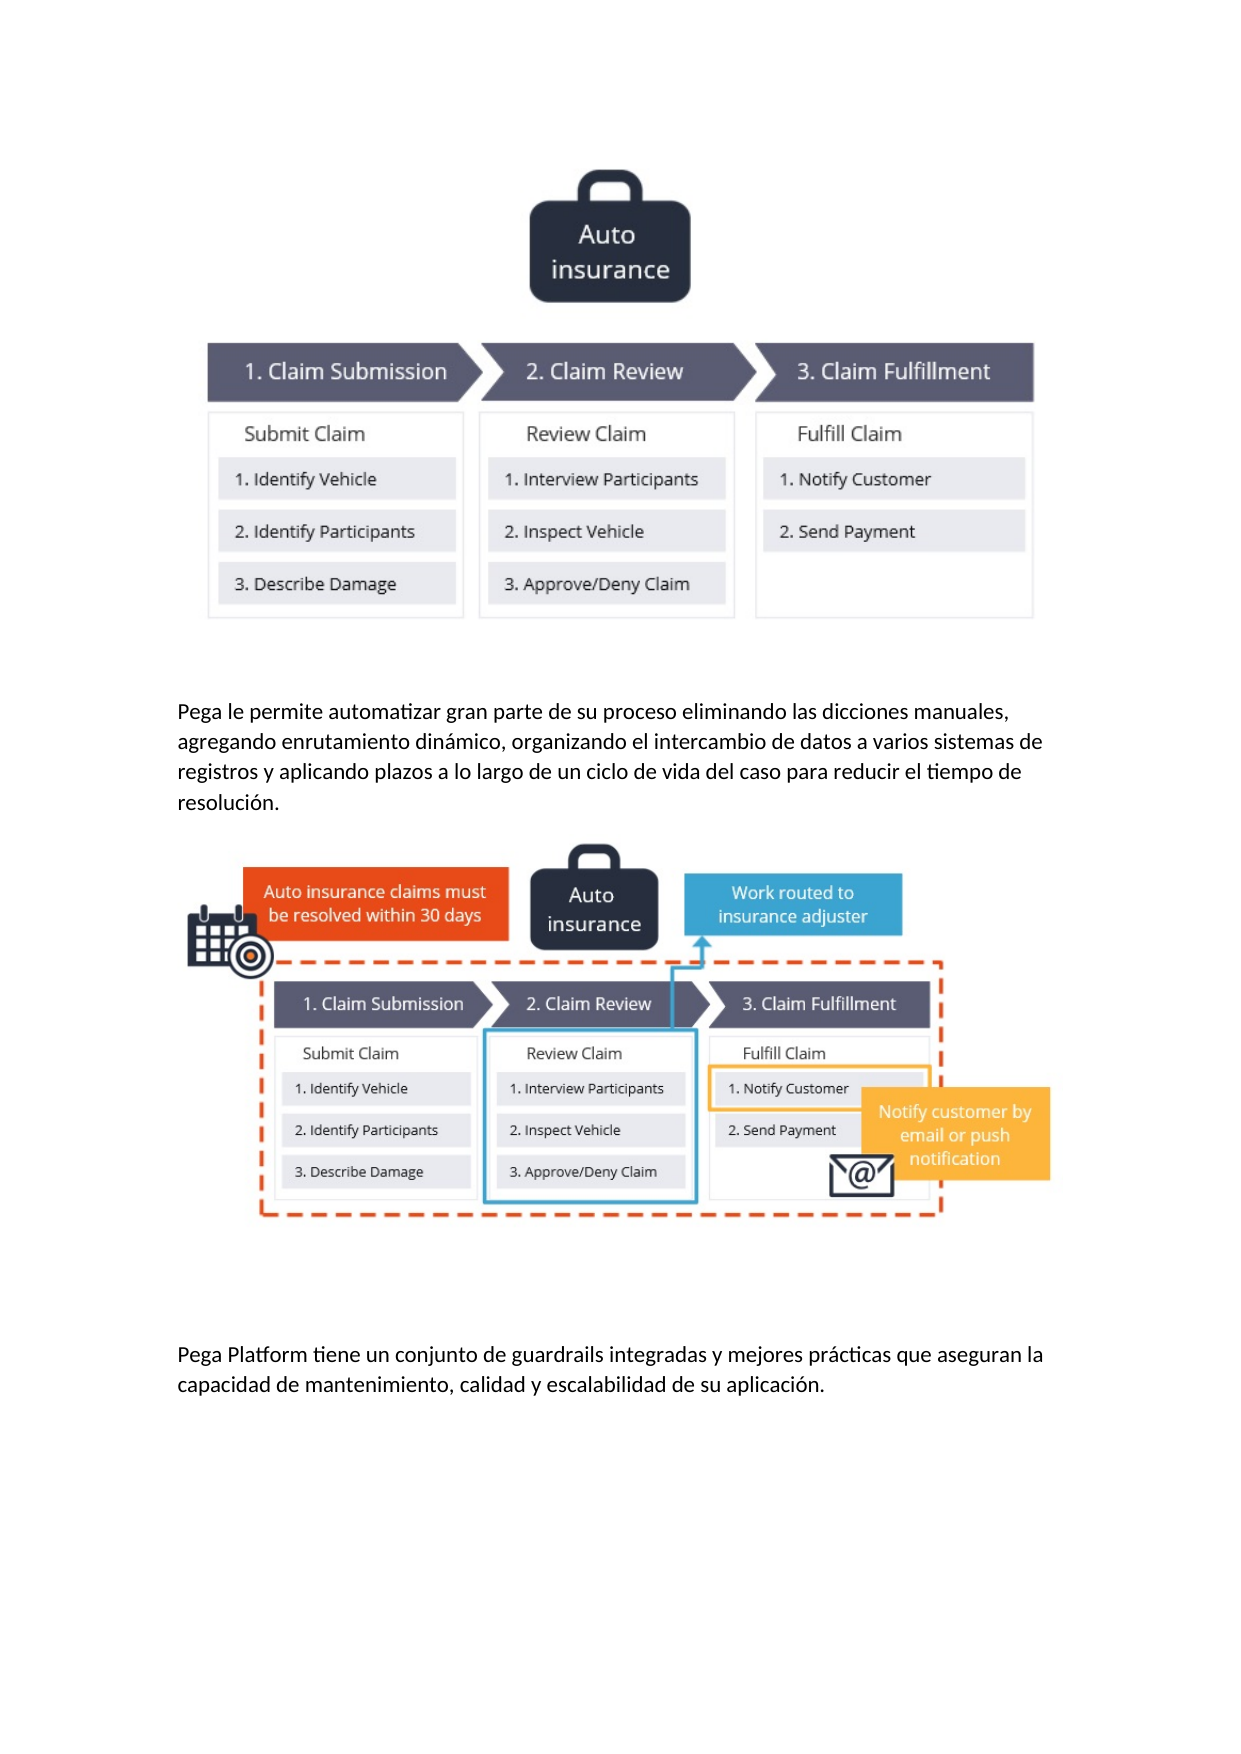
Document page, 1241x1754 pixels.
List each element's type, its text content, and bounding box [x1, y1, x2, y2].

text Pega le permite automatizar gran parte de su proceso eliminando las dicciones manuales, agregando enrutamiento dinámico, organizando el intercambio de datos a varios sistemas de registros y aplicando plazos a lo largo de un ciclo de vida del caso para reducir el tiempo de resolución. [177, 697, 1063, 816]
text Pega Platform tiene un conjunto de guardrails integradas y mejores prácticas que aseguran la capacidad de mantenimiento, calidad y escalabilidad de su aplicación. [177, 1340, 1063, 1398]
picture [177, 834, 1063, 1228]
picture [177, 147, 1063, 632]
